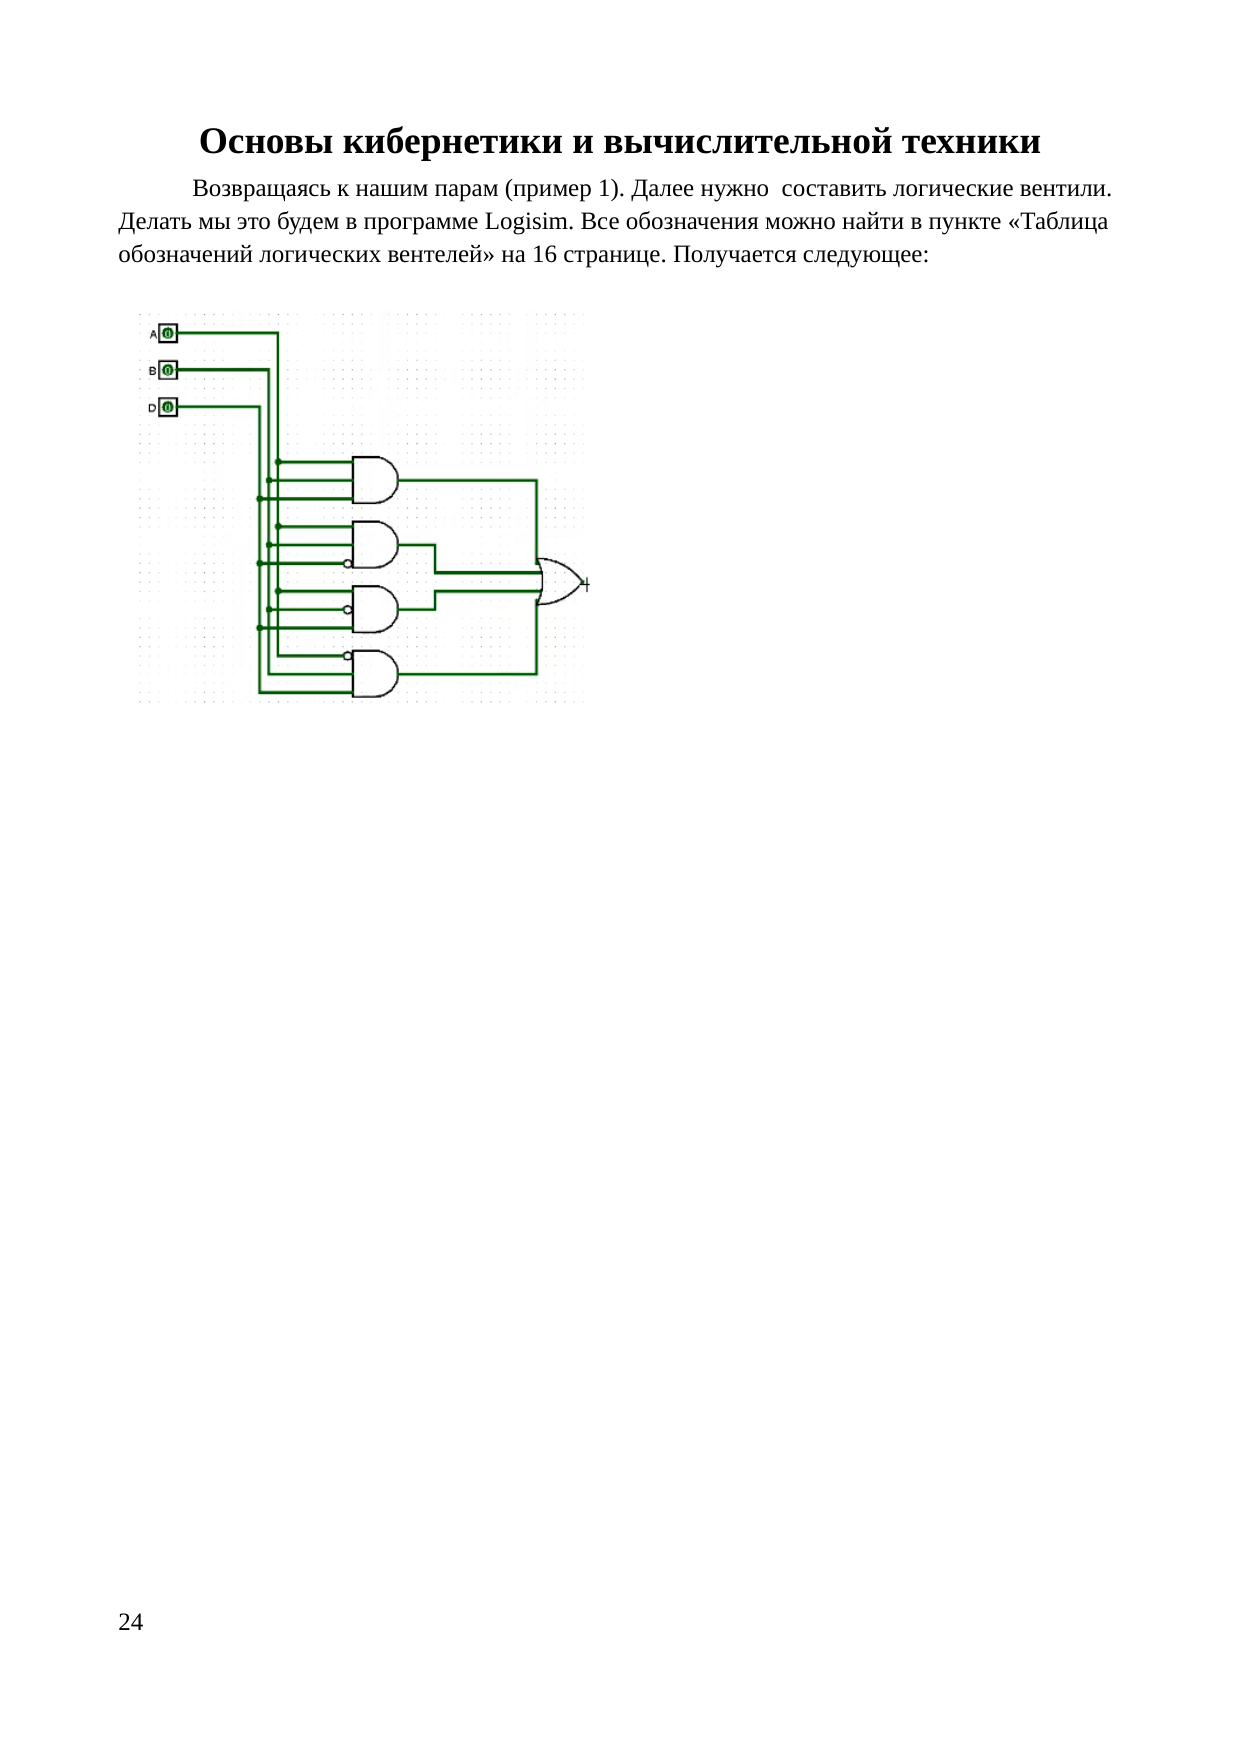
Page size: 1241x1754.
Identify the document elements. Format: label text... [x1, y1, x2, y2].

picture [136, 308, 590, 706]
text Возвращаясь к нашим парам (пример 1). Далее нужно составить логические вентили. Делать мы это будем в программе Logisim. Все обозначения можно найти в пункте «Таблица обозначений логических вентелей» на 16 странице. Получается следующее: [118, 173, 1122, 268]
